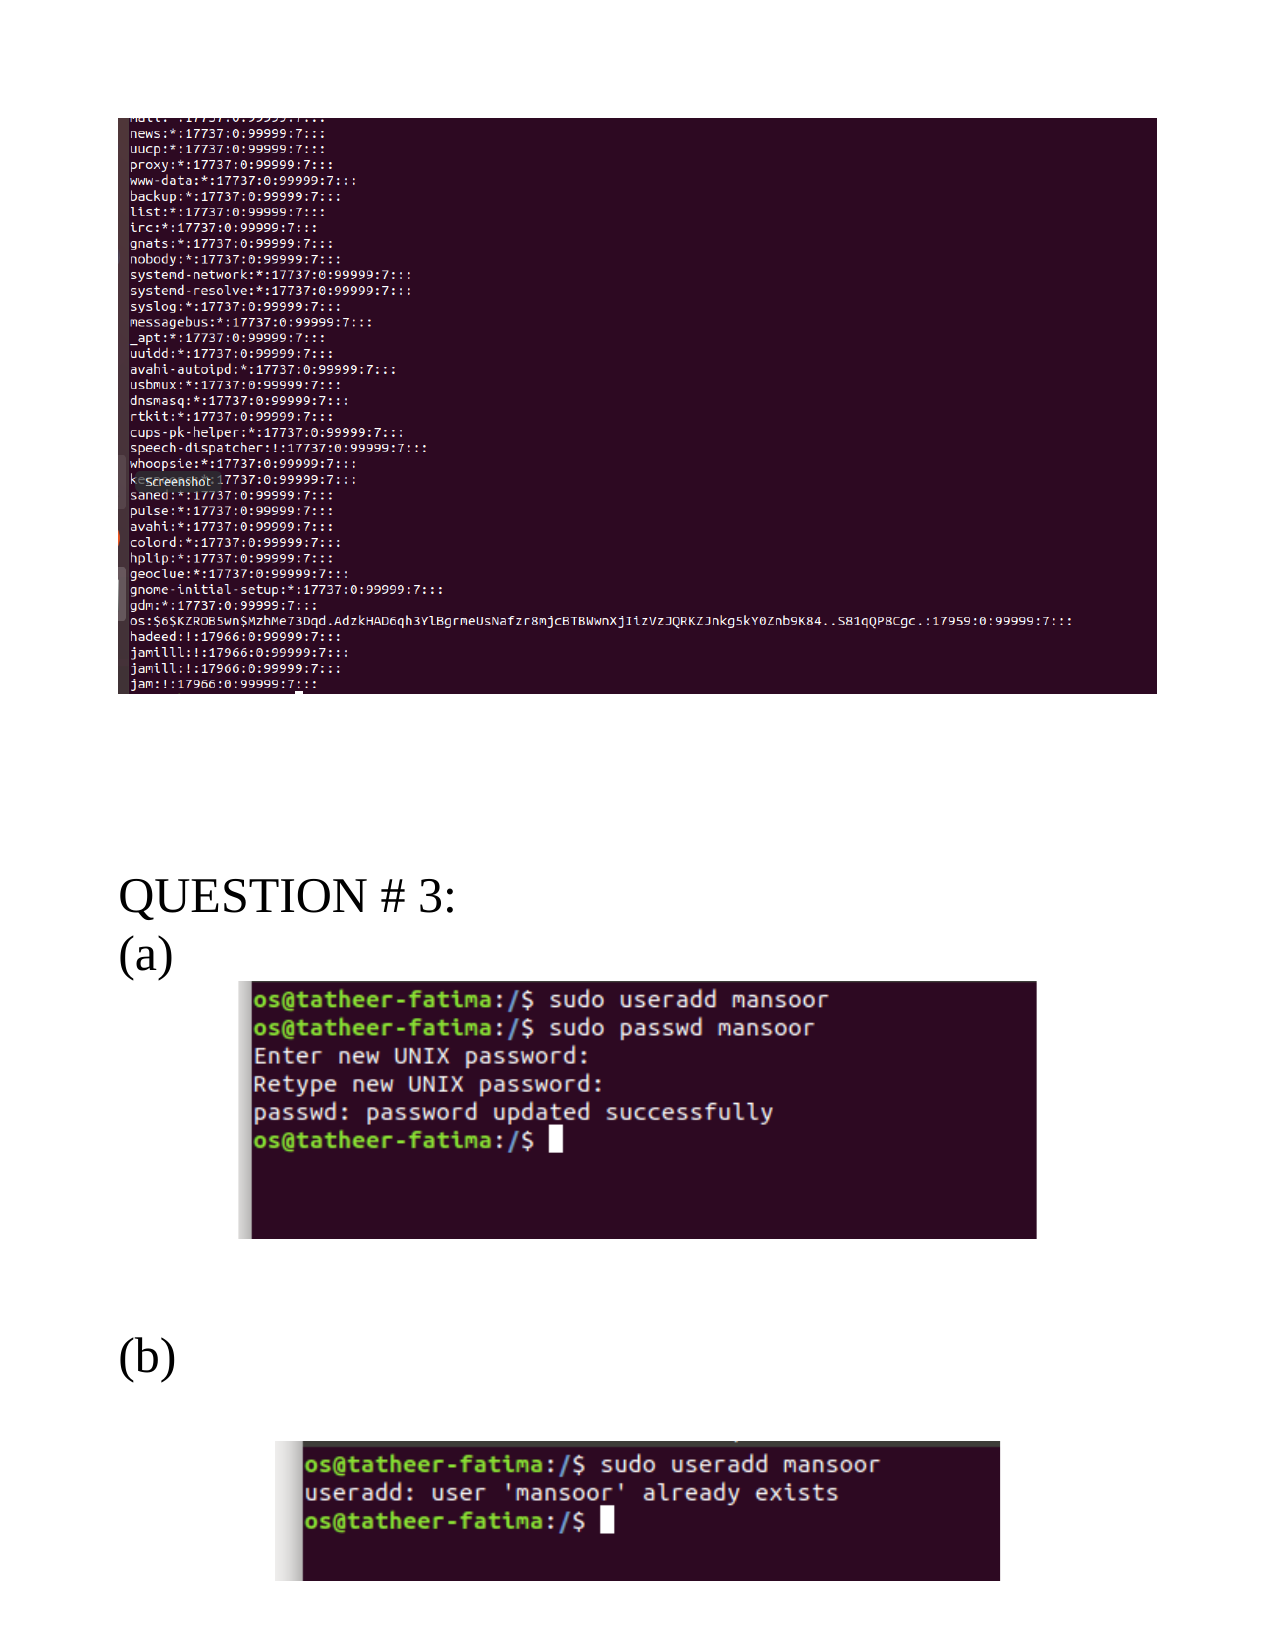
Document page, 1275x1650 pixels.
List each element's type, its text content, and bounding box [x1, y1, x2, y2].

text (b) [118, 1326, 1157, 1384]
text (a) [118, 924, 1157, 981]
text QUESTION # 3: [118, 866, 1157, 924]
picture [238, 981, 1037, 1239]
picture [118, 118, 1157, 694]
picture [275, 1441, 1001, 1581]
